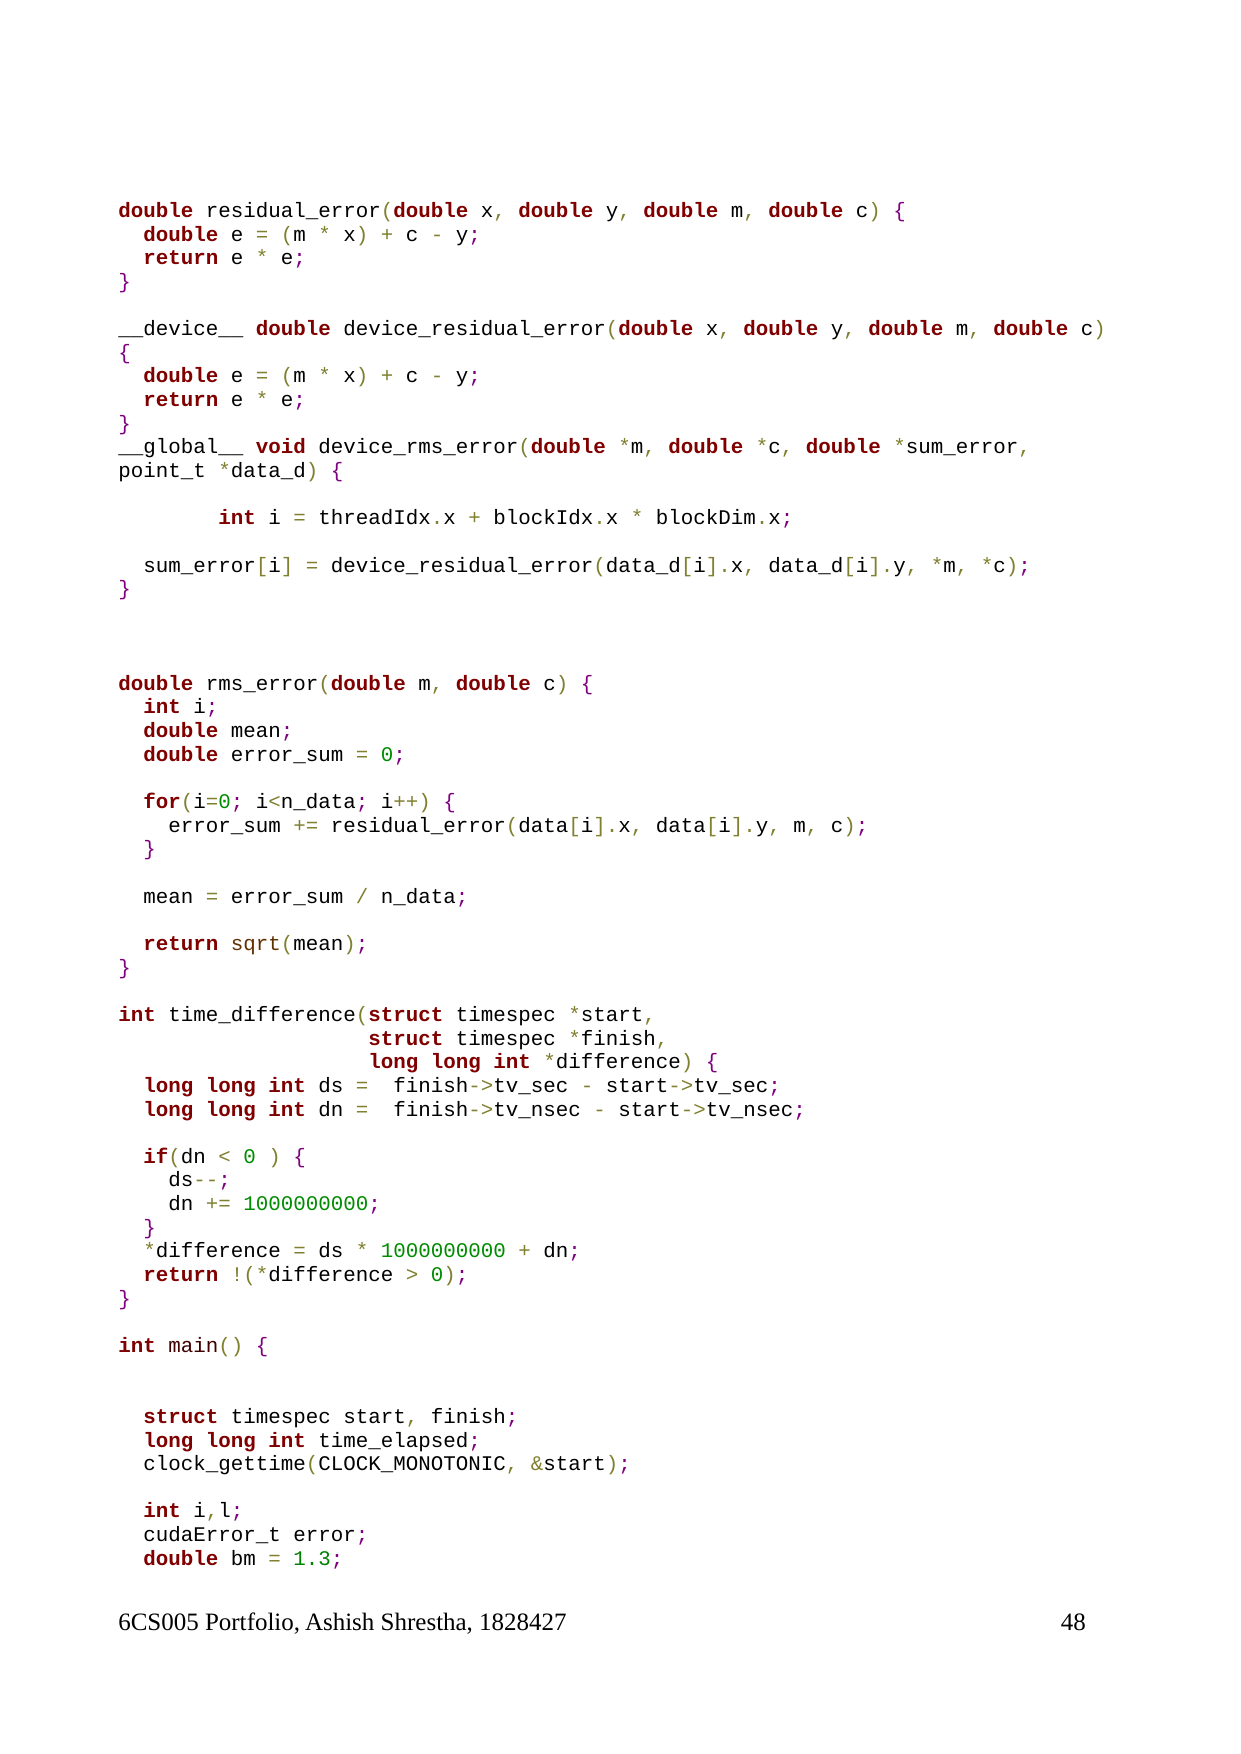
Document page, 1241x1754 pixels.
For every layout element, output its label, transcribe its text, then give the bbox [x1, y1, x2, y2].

text return e * e; [118, 389, 1122, 413]
text } [118, 838, 1122, 862]
text double residual_error(double x, double y, double m, double c) { [118, 200, 1122, 224]
text int time_difference(struct timespec *start, [118, 1004, 1122, 1028]
text double e = (m * x) + c - y; [118, 224, 1122, 247]
text } [118, 1288, 1122, 1311]
text struct timespec start, finish; [118, 1406, 1122, 1429]
text __global__ void device_rms_error(double *m, double *c, double *sum_error, point_t *data_d) { [118, 436, 1122, 484]
text } [118, 271, 1122, 294]
text mean = error_sum / n_data; [118, 886, 1122, 909]
text int i = threadIdx.x + blockIdx.x * blockDim.x; [118, 507, 1122, 531]
text long long int dn = finish->tv_nsec - start->tv_nsec; [118, 1098, 1122, 1122]
text dn += 1000000000; [118, 1193, 1122, 1217]
text int i; [118, 697, 1122, 720]
text return e * e; [118, 247, 1122, 271]
text if(dn < 0 ) { [118, 1146, 1122, 1169]
text double rms_error(double m, double c) { [118, 673, 1122, 697]
text } [118, 1217, 1122, 1240]
text } [118, 413, 1122, 436]
text struct timespec *finish, [118, 1028, 1122, 1051]
text return sqrt(mean); [118, 933, 1122, 957]
text clock_gettime(CLOCK_MONOTONIC, &start); [118, 1453, 1122, 1477]
text double mean; [118, 720, 1122, 744]
text *difference = ds * 1000000000 + dn; [118, 1240, 1122, 1264]
text double e = (m * x) + c - y; [118, 366, 1122, 389]
text } [118, 957, 1122, 980]
text for(i=0; i<n_data; i++) { [118, 791, 1122, 815]
text error_sum += residual_error(data[i].x, data[i].y, m, c); [118, 815, 1122, 838]
text long long int ds = finish->tv_sec - start->tv_sec; [118, 1075, 1122, 1098]
text cudaError_t error; [118, 1524, 1122, 1548]
text return !(*difference > 0); [118, 1264, 1122, 1288]
text int main() { [118, 1335, 1122, 1359]
text } [118, 578, 1122, 602]
text sum_error[i] = device_residual_error(data_d[i].x, data_d[i].y, *m, *c); [118, 555, 1122, 578]
text int i,l; [118, 1501, 1122, 1524]
text __device__ double device_residual_error(double x, double y, double m, double c) { [118, 318, 1122, 366]
text ds--; [118, 1169, 1122, 1193]
text long long int *difference) { [118, 1051, 1122, 1075]
text long long int time_elapsed; [118, 1429, 1122, 1453]
text double bm = 1.3; [118, 1548, 1122, 1571]
text double error_sum = 0; [118, 744, 1122, 767]
